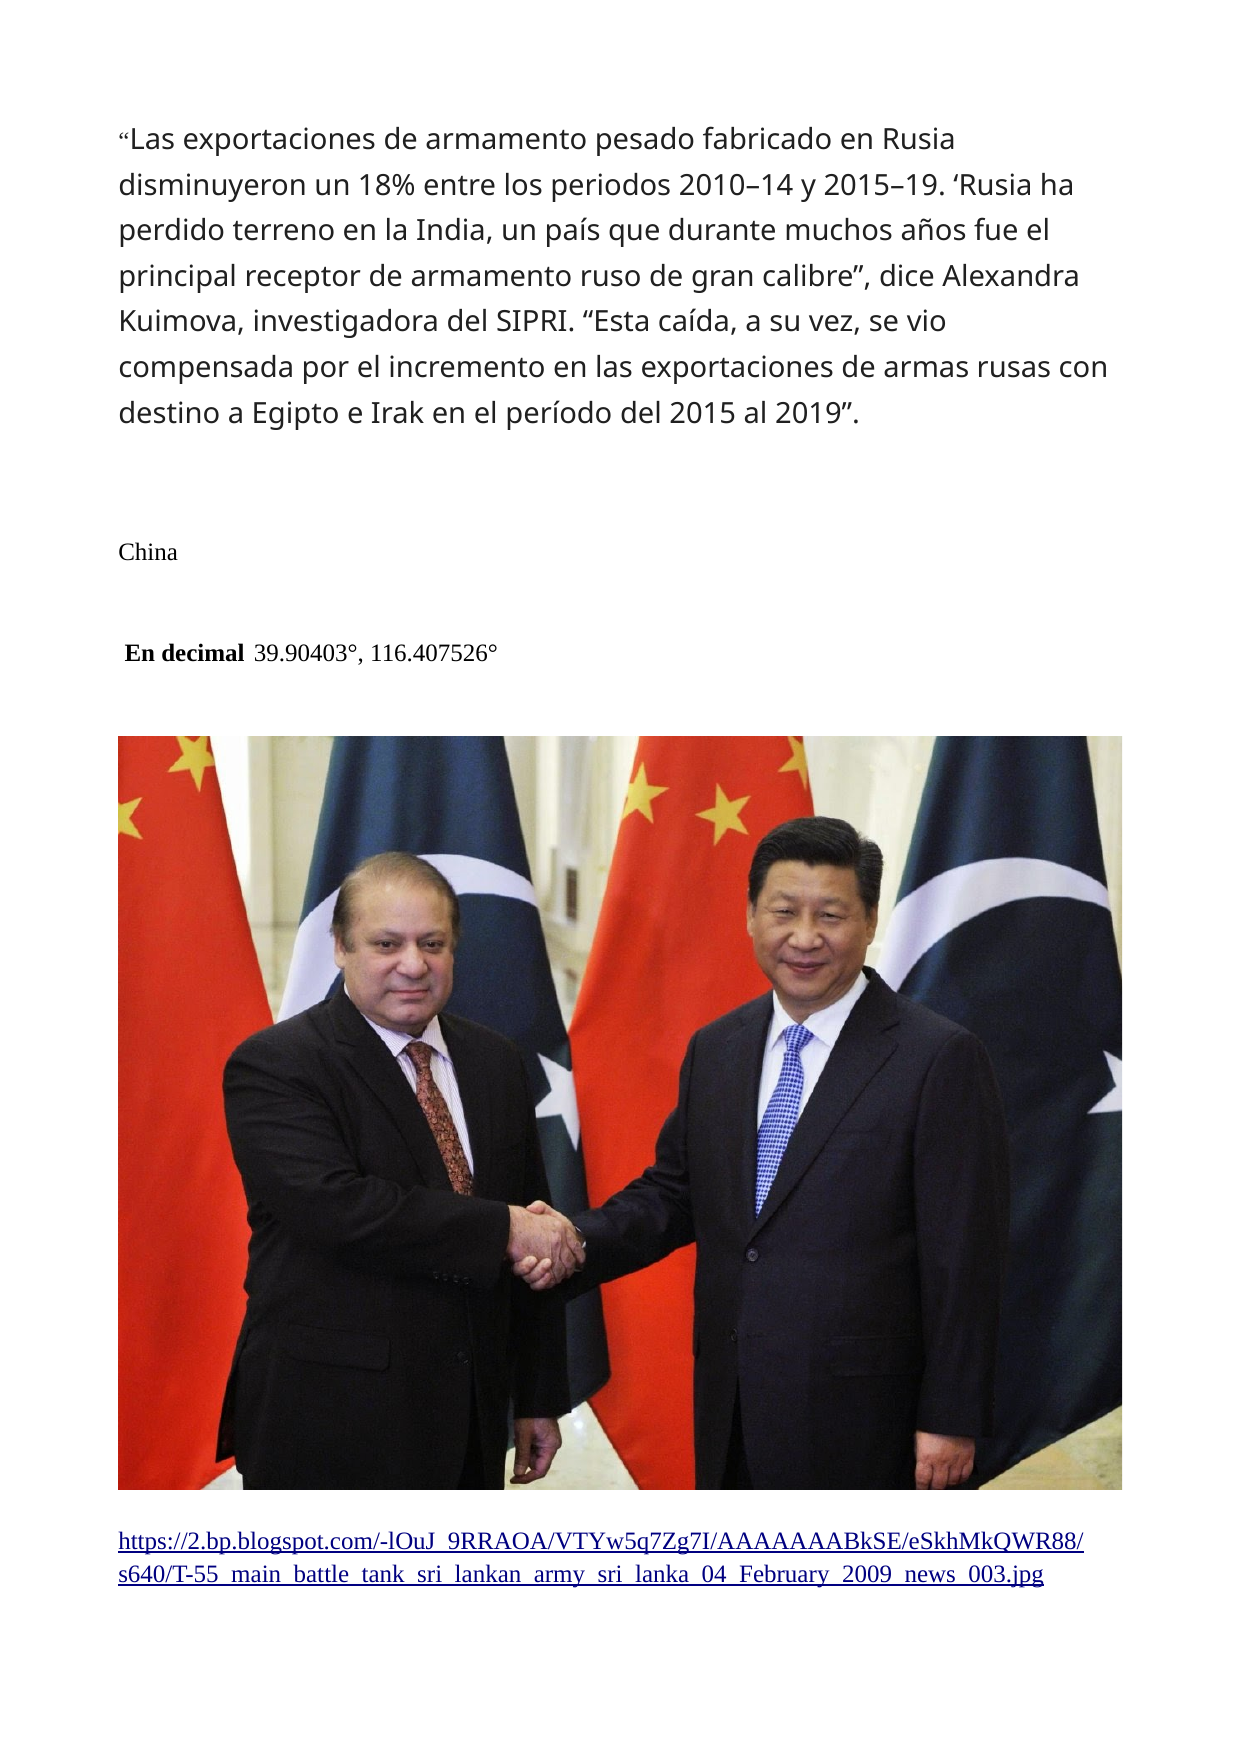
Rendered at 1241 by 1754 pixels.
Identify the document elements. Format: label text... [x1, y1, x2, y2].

text https://2.bp.blogspot.com/-lOuJ_9RRAOA/VTYw5q7Zg7I/AAAAAAABkSE/eSkhMkQWR88/s640/T-55_main_battle_tank_sri_lankan_army_sri_lanka_04_February_2009_news_003.jpg [118, 1526, 1122, 1588]
text “Las exportaciones de armamento pesado fabricado en Rusia disminuyeron un 18% entre los periodos 2010–14 y 2015–19. ‘Rusia ha perdido terreno en la India, un país que durante muchos años fue el principal receptor de armamento ruso de gran calibre”, dice Alexandra Kuimova, investigadora del SIPRI. “Esta caída, a su vez, se vio compensada por el incremento en las exportaciones de armas rusas con destino a Egipto e Irak en el período del 2015 al 2019”. [118, 118, 1122, 432]
table_header 39.90403°, 116.407526° [251, 636, 510, 670]
picture [118, 736, 1123, 1490]
text China [118, 537, 1122, 565]
table_header En decimal [118, 636, 251, 670]
